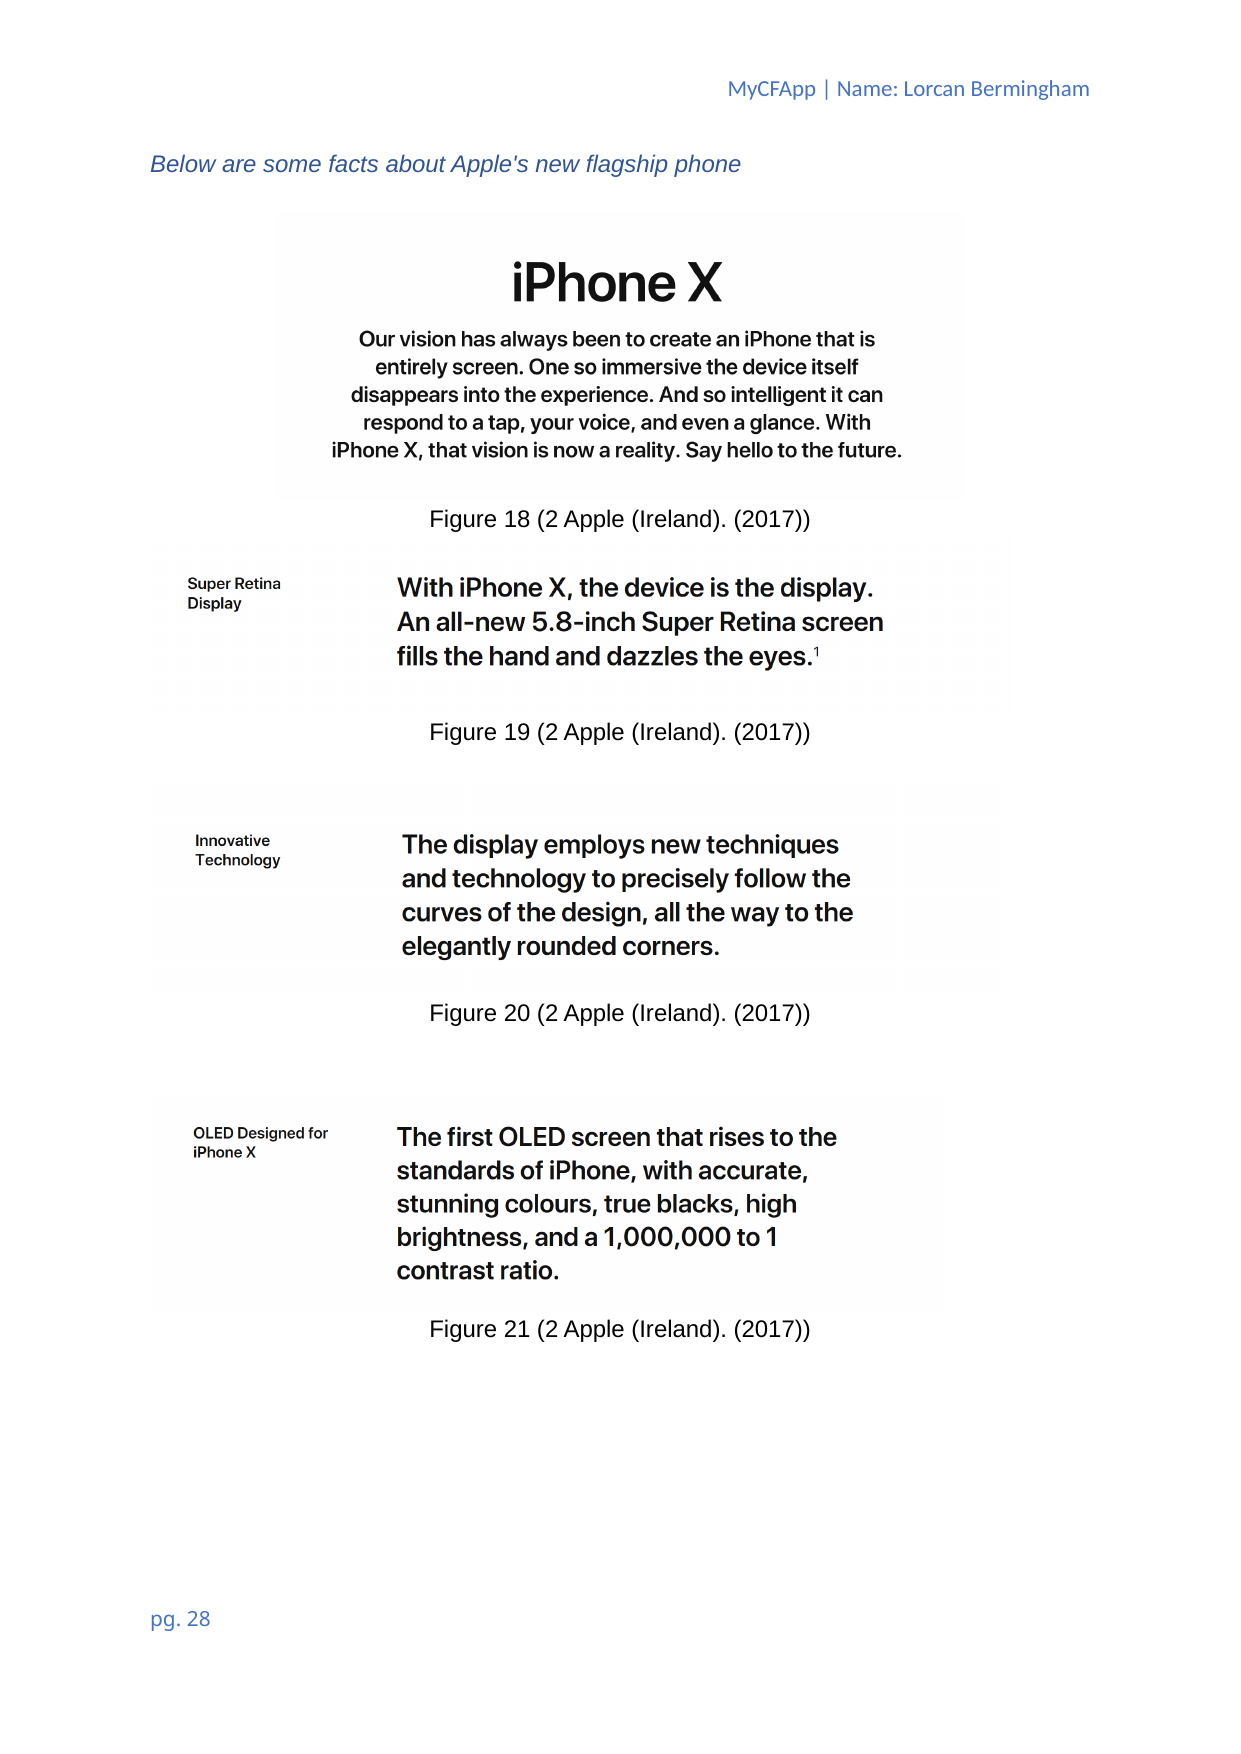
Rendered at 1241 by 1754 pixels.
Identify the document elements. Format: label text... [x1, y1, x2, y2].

text Figure 18 (2 Apple (Ireland). (2017)) [150, 505, 1090, 532]
text Figure 21 (2 Apple (Ireland). (2017)) [150, 1315, 1090, 1343]
subtitle Below are some facts about Apple's new flagship phone [150, 150, 1090, 178]
text Figure 20 (2 Apple (Ireland). (2017)) [150, 999, 1090, 1027]
text Figure 19 (2 Apple (Ireland). (2017)) [150, 718, 1090, 745]
